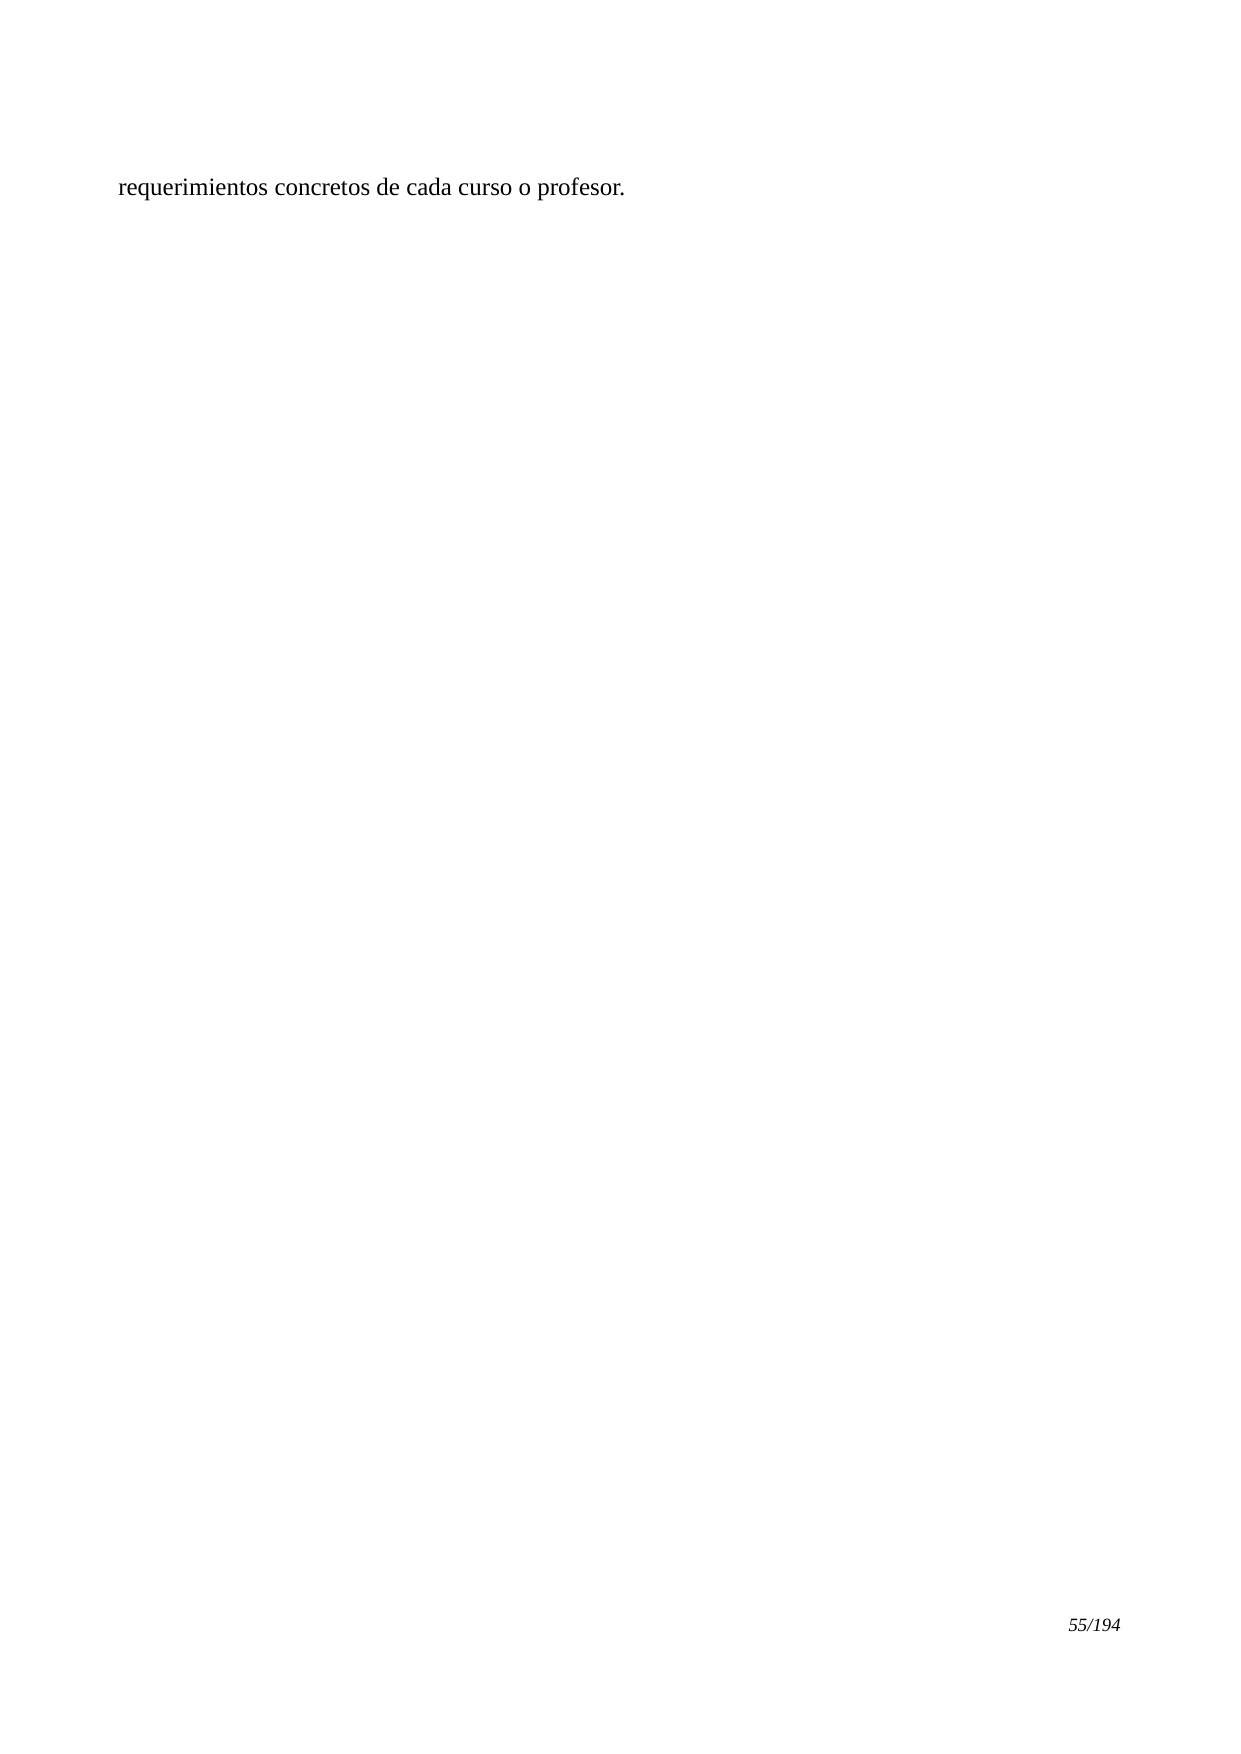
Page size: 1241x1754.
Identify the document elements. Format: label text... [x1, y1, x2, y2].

text requerimientos concretos de cada curso o profesor. [118, 172, 1122, 200]
